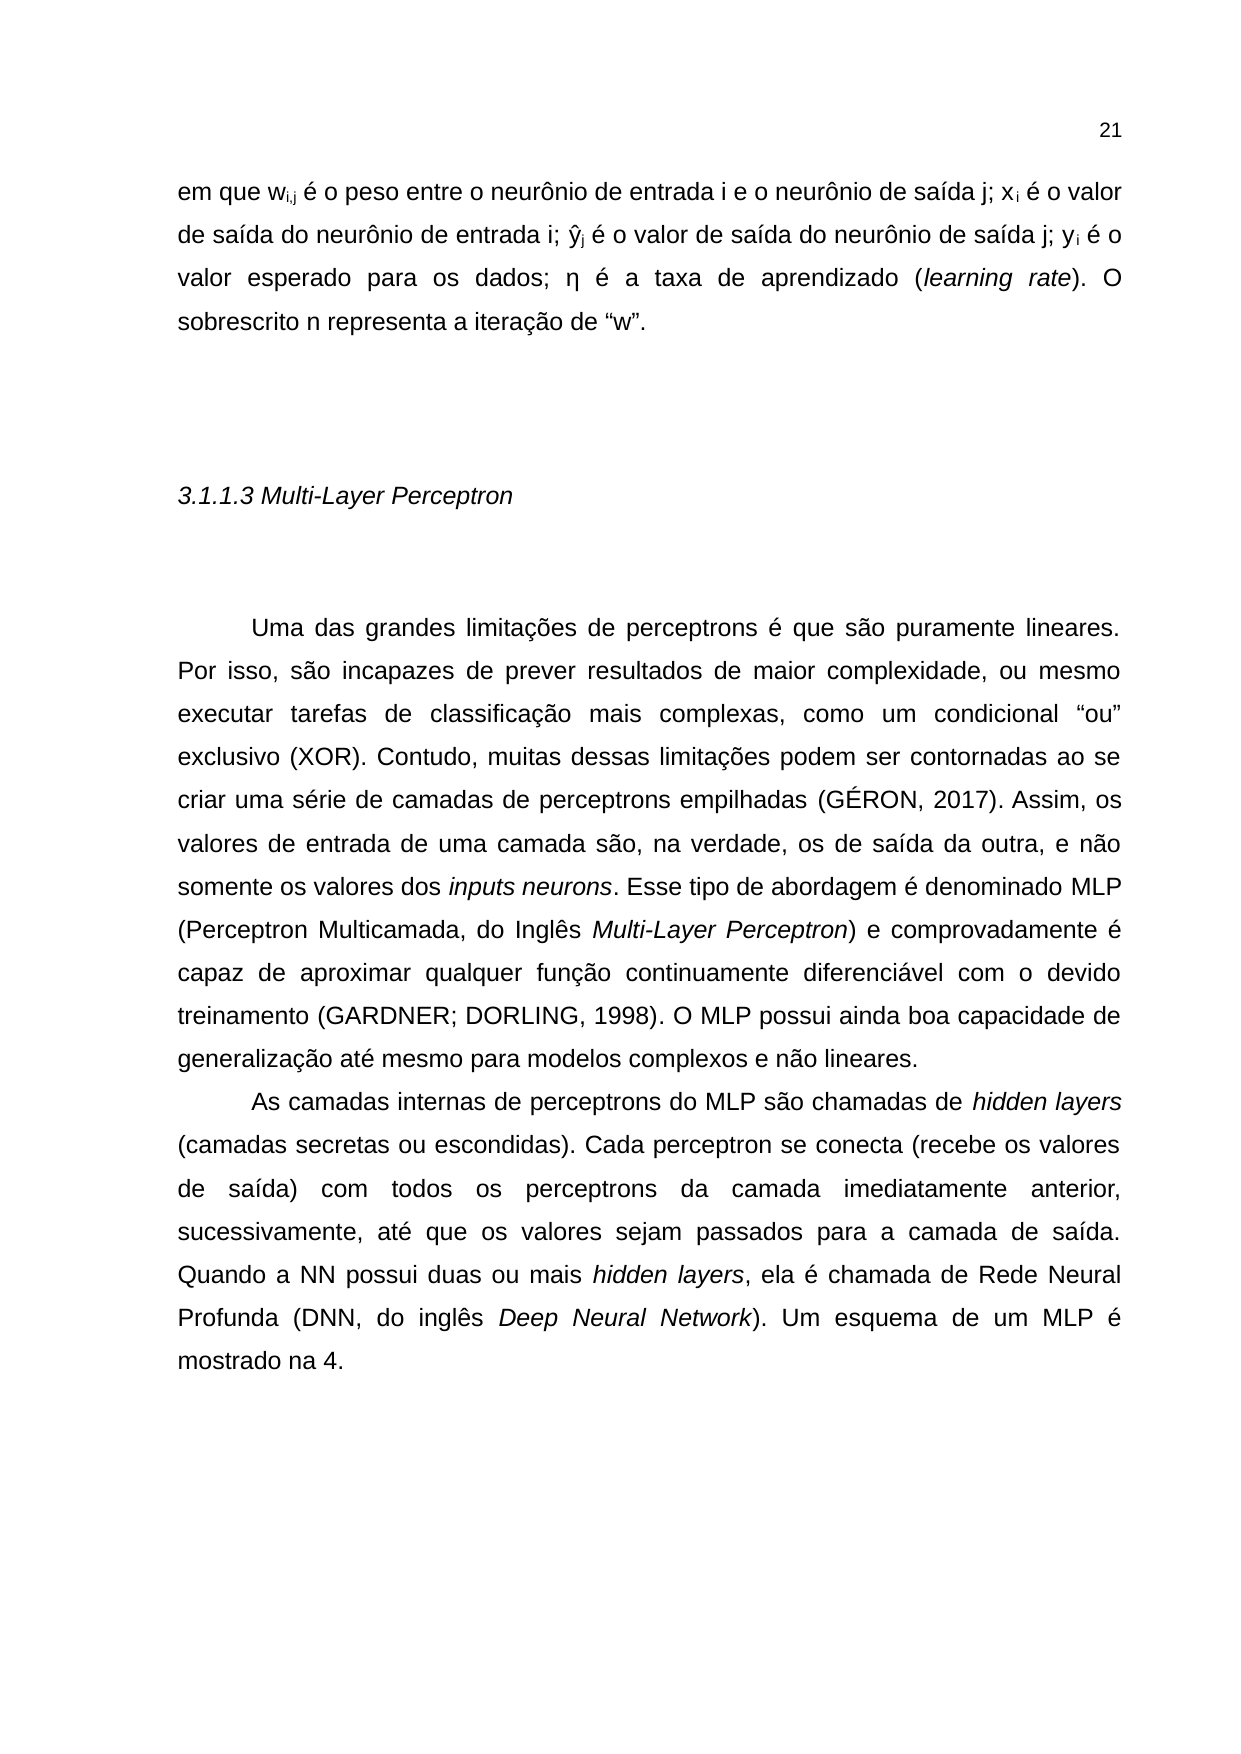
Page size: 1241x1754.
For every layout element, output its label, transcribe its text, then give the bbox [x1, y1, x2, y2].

text em que wi,j é o peso entre o neurônio de entrada i e o neurônio de saída j; xi é o valor de saída do neurônio de entrada i; ŷj é o valor de saída do neurônio de saída j; yi é o valor esperado para os dados; η é a taxa de aprendizado (learning rate). O sobrescrito n representa a iteração de “w”. [177, 177, 1122, 335]
text As camadas internas de perceptrons do MLP são chamadas de hidden layers (camadas secretas ou escondidas). Cada perceptron se conecta (recebe os valores de saída) com todos os perceptrons da camada imediatamente anterior, sucessivamente, até que os valores sejam passados para a camada de saída. Quando a NN possui duas ou mais hidden layers, ela é chamada de Rede Neural Profunda (DNN, do inglês Deep Neural Network). Um esquema de um MLP é mostrado na 4. [177, 1087, 1122, 1375]
subtitle Multi-Layer Perceptron [177, 481, 1122, 510]
text Uma das grandes limitações de perceptrons é que são puramente lineares. Por isso, são incapazes de prever resultados de maior complexidade, ou mesmo executar tarefas de classificação mais complexas, como um condicional “ou” exclusivo (XOR). Contudo, muitas dessas limitações podem ser contornadas ao se criar uma série de camadas de perceptrons empilhadas (GÉRON, 2017). Assim, os valores de entrada de uma camada são, na verdade, os de saída da outra, e não somente os valores dos inputs neurons. Esse tipo de abordagem é denominado MLP (Perceptron Multicamada, do Inglês Multi-Layer Perceptron) e comprovadamente é capaz de aproximar qualquer função continuamente diferenciável com o devido treinamento (GARDNER; DORLING, 1998). O MLP possui ainda boa capacidade de generalização até mesmo para modelos complexos e não lineares. [177, 613, 1122, 1073]
